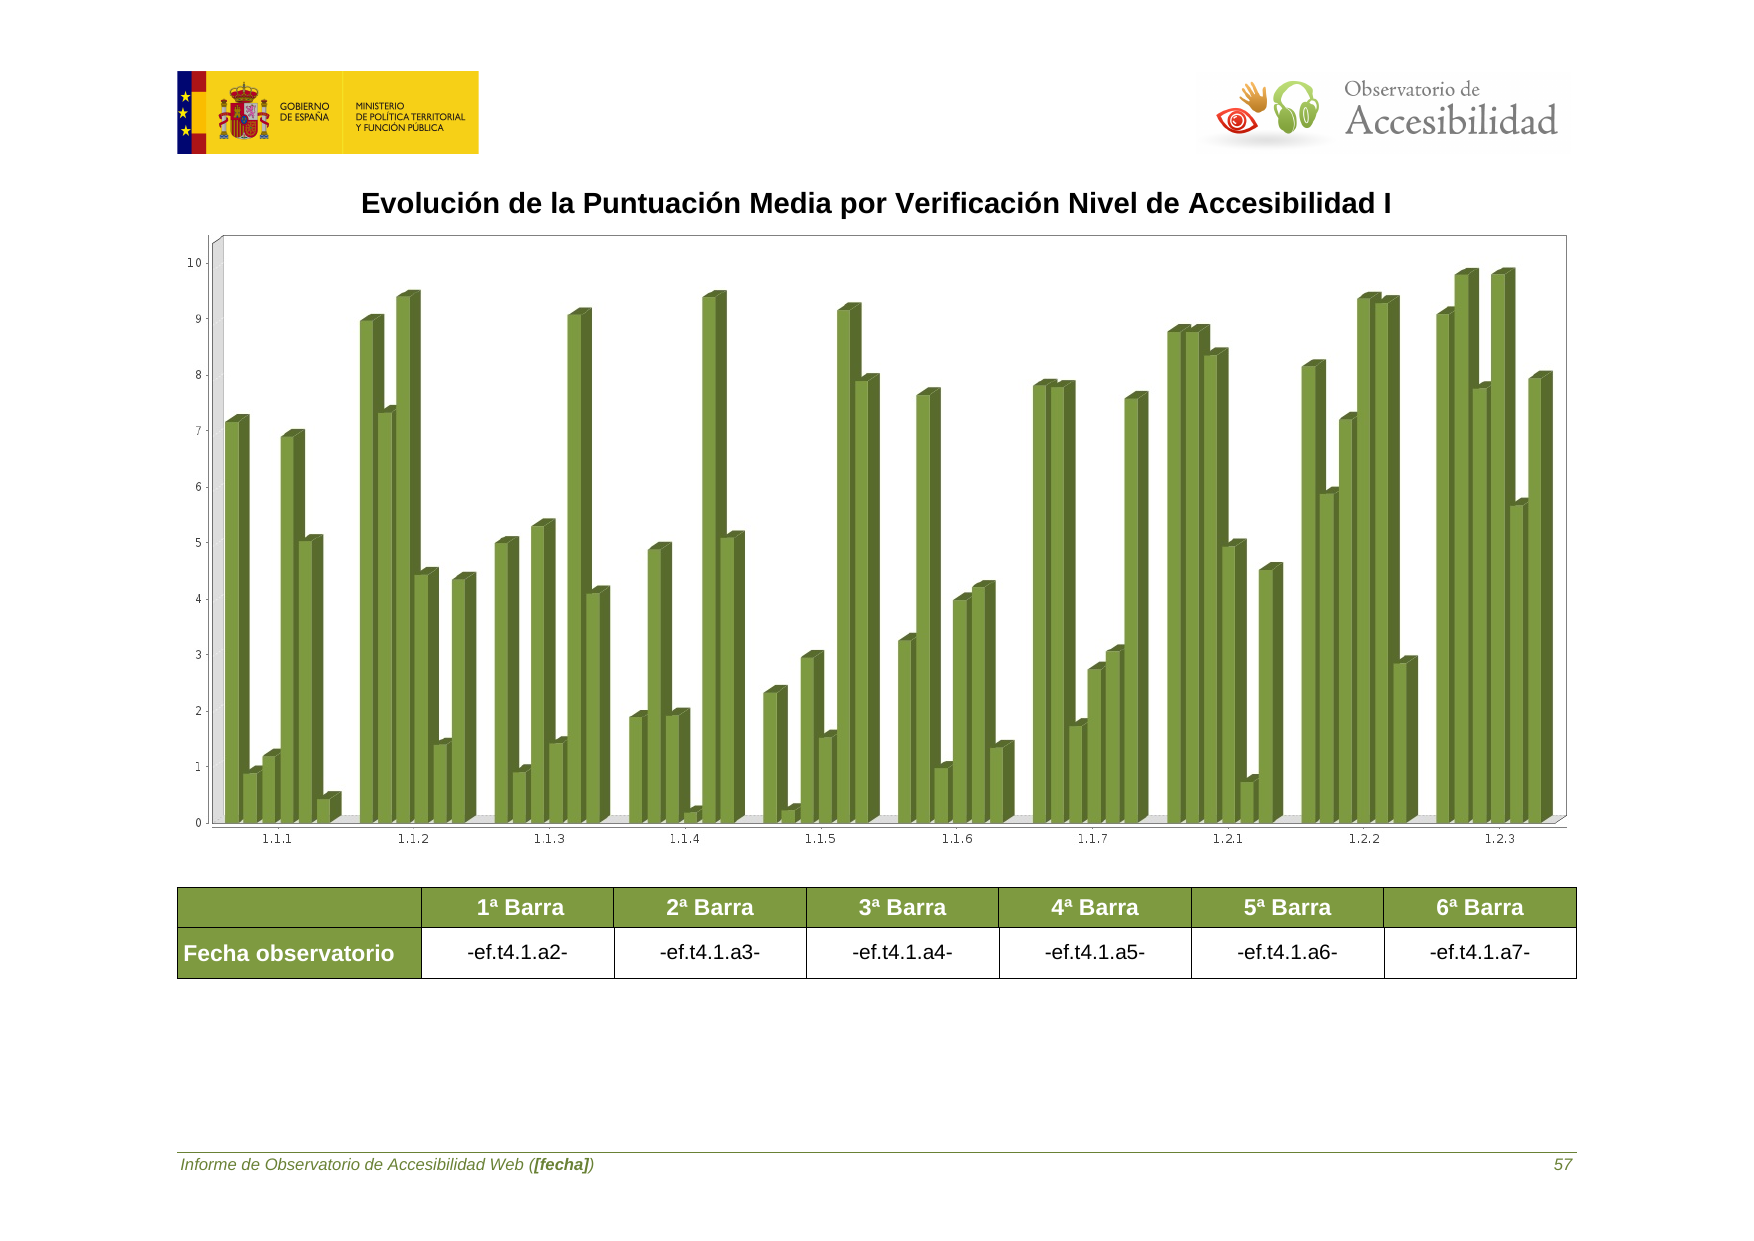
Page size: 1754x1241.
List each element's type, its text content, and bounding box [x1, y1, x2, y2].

table_header 3ª Barra [807, 888, 998, 927]
table_header 5ª Barra [1192, 888, 1383, 927]
table_cell -ef.t4.1.a3- [615, 928, 806, 978]
table_cell -ef.t4.1.a4- [807, 928, 999, 978]
table_header 1ª Barra [422, 888, 613, 927]
table_header 2ª Barra [614, 888, 806, 927]
text Evolución de la Puntuación Media por Verificación Nivel de Accesibilidad I [177, 186, 1577, 219]
table_header 4ª Barra [999, 888, 1191, 927]
table_cell Fecha observatorio [178, 928, 421, 978]
picture [177, 71, 479, 154]
picture [1196, 72, 1572, 154]
table_cell -ef.t4.1.a7- [1385, 928, 1576, 978]
table_cell -ef.t4.1.a6- [1192, 928, 1384, 978]
table_cell -ef.t4.1.a5- [1000, 928, 1191, 978]
picture [177, 225, 1577, 851]
table_header [178, 888, 421, 927]
table_header 6ª Barra [1384, 888, 1576, 927]
table_cell -ef.t4.1.a2- [422, 928, 614, 978]
